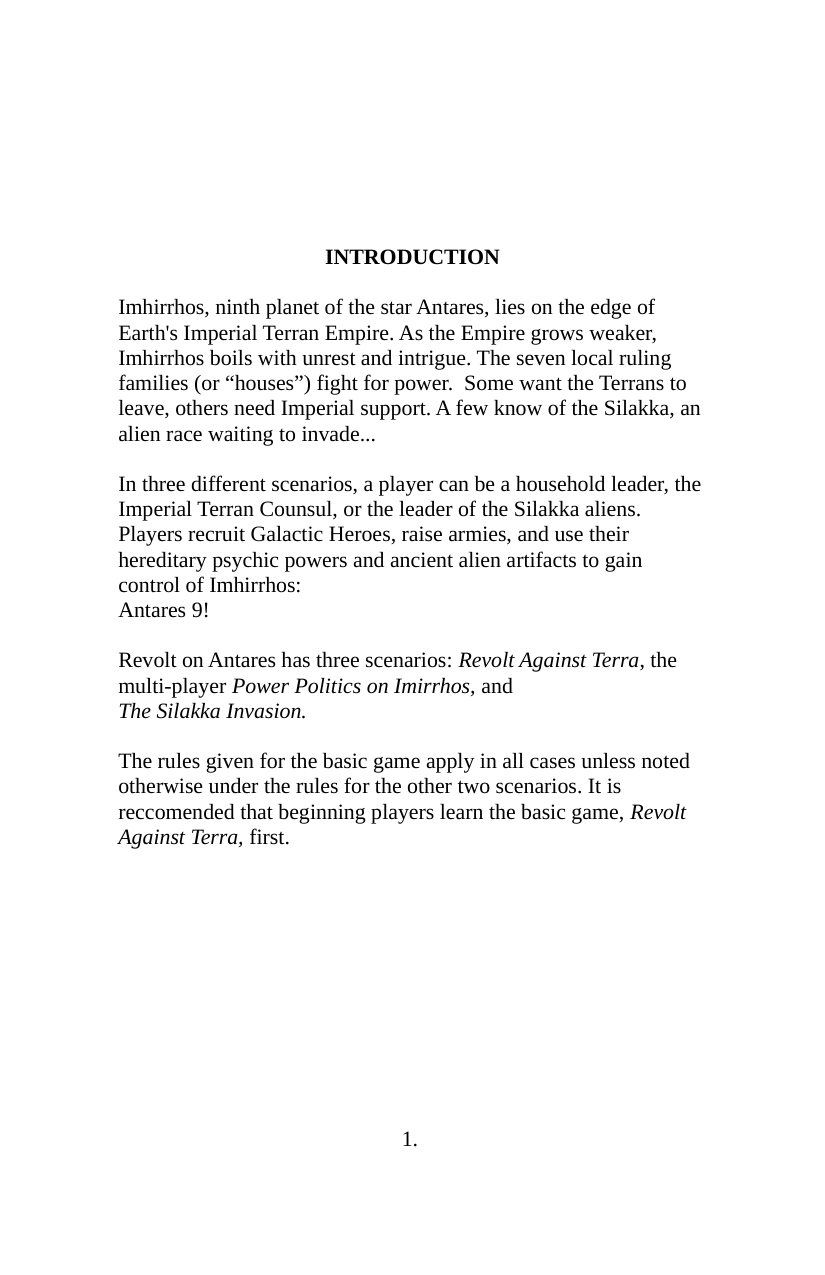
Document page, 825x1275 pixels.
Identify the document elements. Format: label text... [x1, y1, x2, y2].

text Revolt on Antares has three scenarios: Revolt Against Terra, the multi-player Power Politics on Imirrhos, and [118, 647, 707, 698]
text In three different scenarios, a player can be a household leader, the Imperial Terran Counsul, or the leader of the Silakka aliens. Players recruit Galactic Heroes, raise armies, and use their hereditary psychic powers and ancient alien artifacts to gain control of Imhirrhos: [118, 471, 707, 597]
text Imhirrhos, ninth planet of the star Antares, lies on the edge of Earth's Imperial Terran Empire. As the Empire grows weaker, Imhirrhos boils with unrest and intrigue. The seven local ruling families (or “houses”) fight for power. Some want the Terrans to leave, others need Imperial support. A few know of the Silakka, an alien race waiting to invade... [118, 294, 707, 446]
text The Silakka Invasion. [118, 698, 707, 723]
text INTRODUCTION [118, 244, 707, 269]
text Antares 9! [118, 597, 707, 622]
text The rules given for the basic game apply in all cases unless noted otherwise under the rules for the other two scenarios. It is reccomended that beginning players learn the basic game, Revolt Against Terra, first. [118, 748, 707, 849]
text 1. [118, 1126, 707, 1152]
